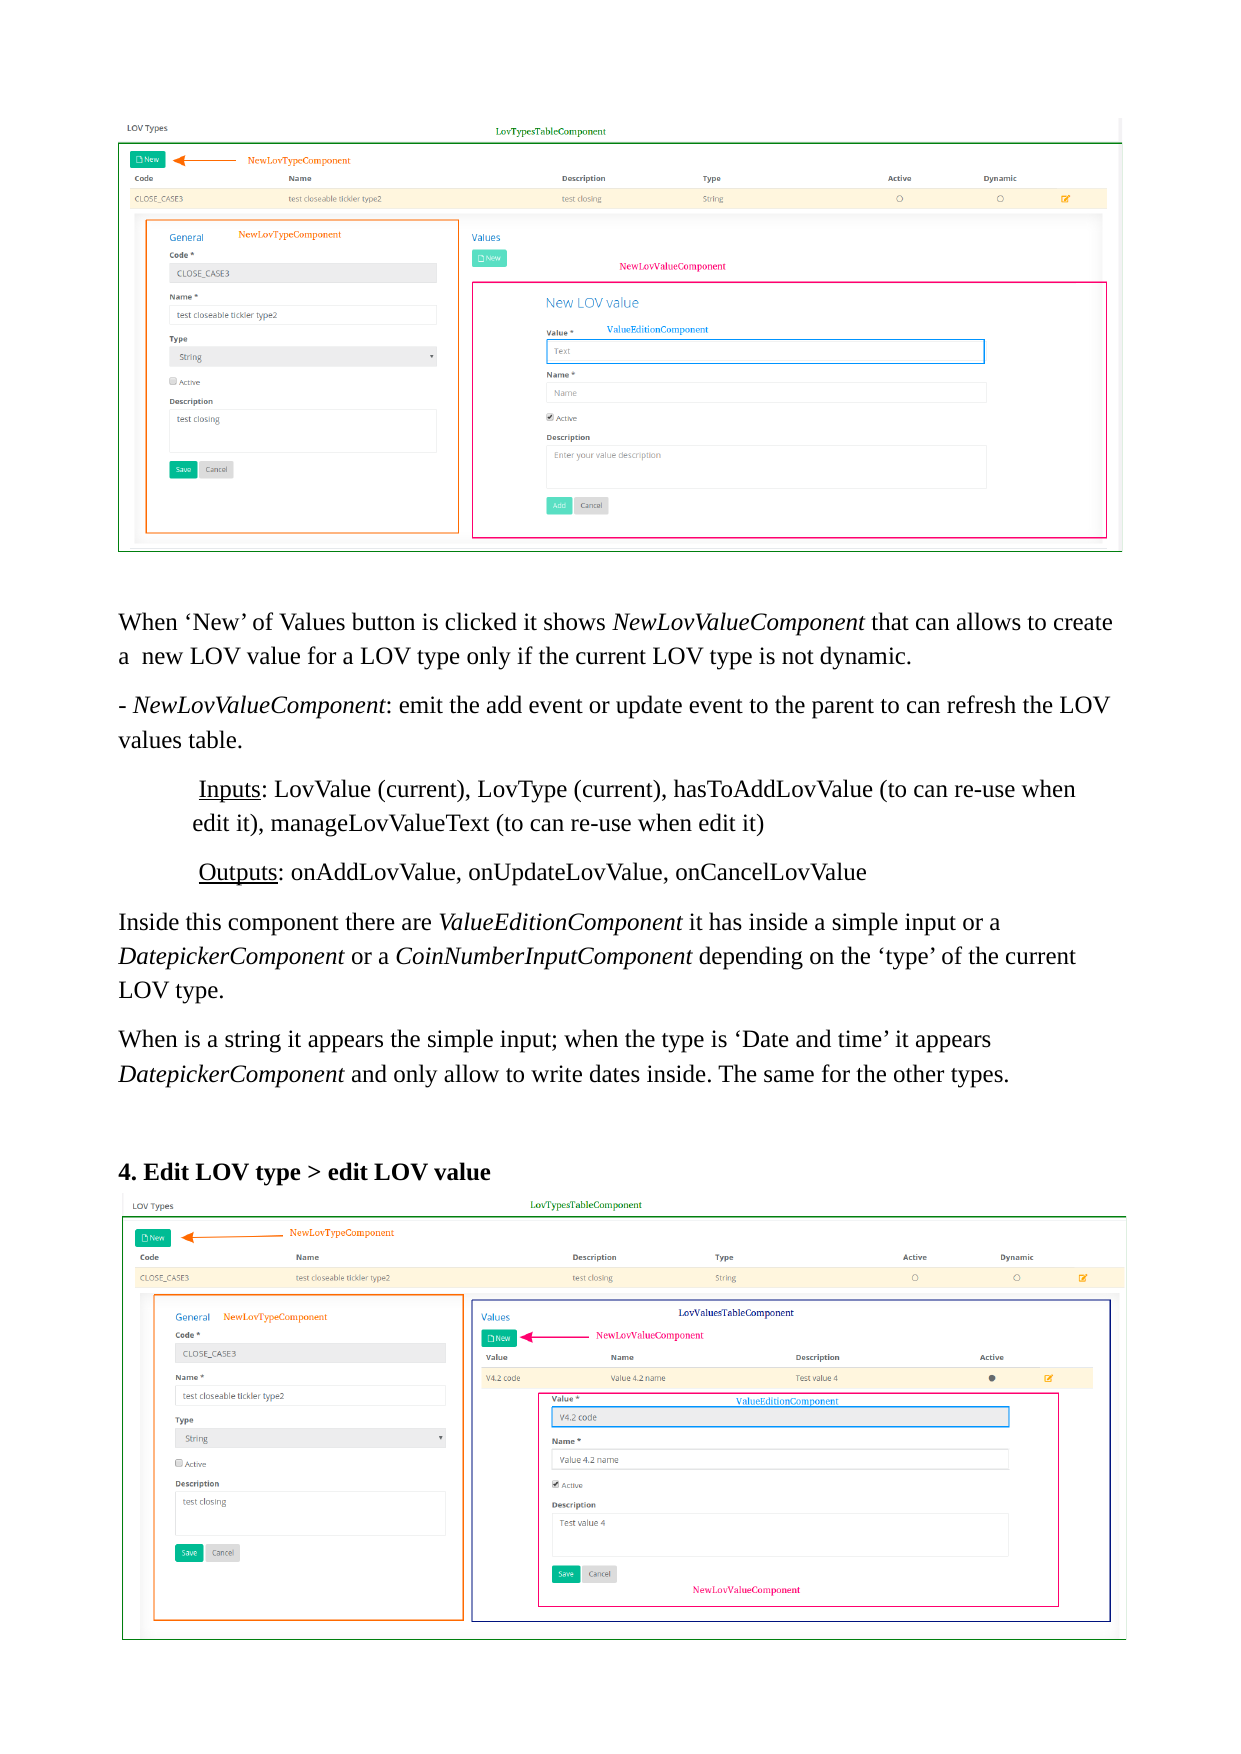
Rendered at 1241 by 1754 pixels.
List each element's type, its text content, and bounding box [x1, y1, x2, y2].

text When is a string it appears the simple input; when the type is ‘Date and time’ it appears DatepickerComponent and only allow to write dates inside. The same for the other types. [118, 1024, 1122, 1088]
text When ‘New’ of Values button is clicked it shows NewLovValueComponent that can allows to create a new LOV value for a LOV type only if the current LOV type is not dynamic. [118, 607, 1122, 670]
text Outputs: onAddLovValue, onUpdateLovValue, onCancelLovValue [118, 857, 1122, 886]
picture [118, 118, 1123, 552]
text 4. Edit LOV type > edit LOV value [118, 1157, 1122, 1186]
text Inside this component there are ValueEditionComponent it has inside a simple input or a DatepickerComponent or a CoinNumberInputComponent depending on the ‘type’ of the current LOV type. [118, 907, 1122, 1004]
text Inputs: LovValue (current), LovType (current), hasToAddLovValue (to can re-use when edit it), manageLovValueText (to can re-use when edit it) [118, 774, 1122, 837]
picture [122, 1193, 1127, 1640]
text - NewLovValueComponent: emit the add event or update event to the parent to can refresh the LOV values table. [118, 690, 1122, 754]
